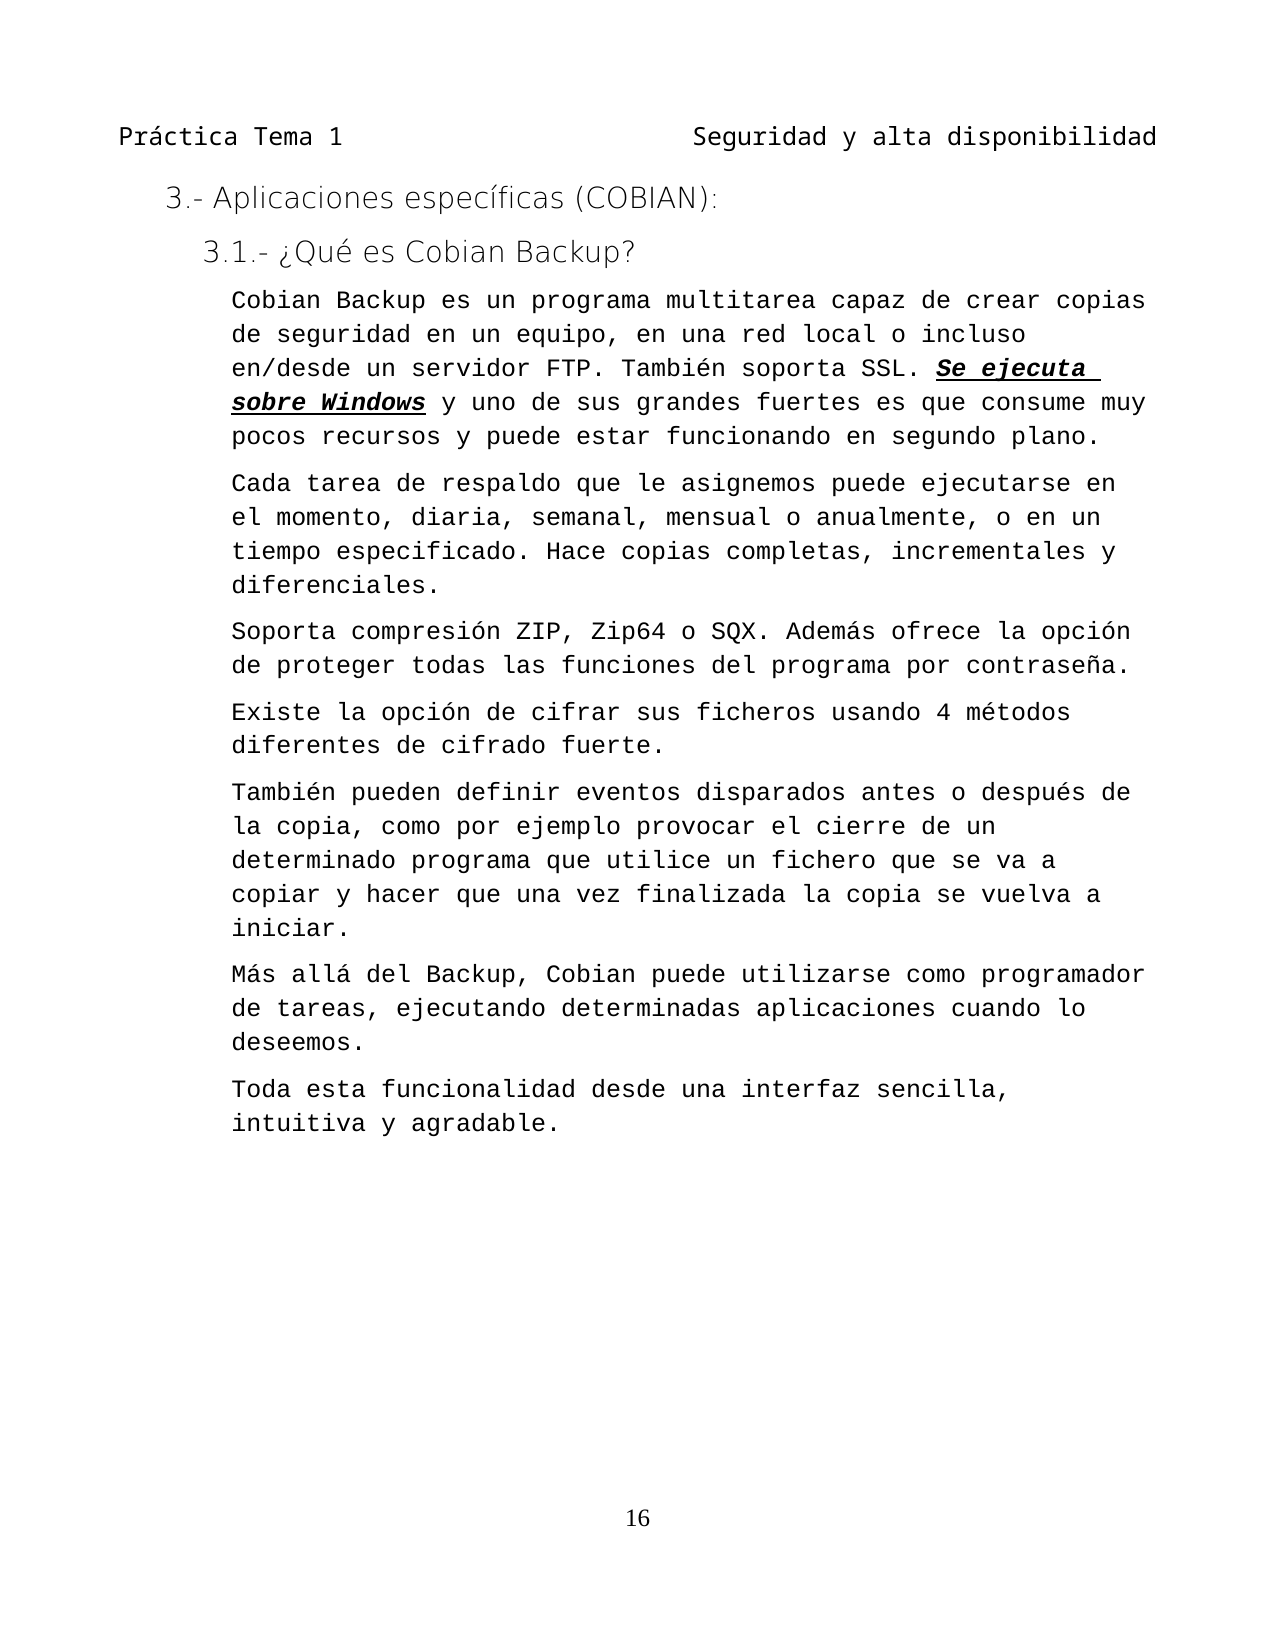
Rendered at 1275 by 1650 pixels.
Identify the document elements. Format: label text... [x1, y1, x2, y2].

text También pueden definir eventos disparados antes o después de la copia, como por ejemplo provocar el cierre de un determinado programa que utilice un fichero que se va a copiar y hacer que una vez finalizada la copia se vuelva a iniciar. [231, 779, 1157, 944]
text Toda esta funcionalidad desde una interfaz sencilla, intuitiva y agradable. [231, 1076, 1157, 1138]
list Aplicaciones específicas (COBIAN): [156, 182, 1157, 216]
text Cobian Backup es un programa multitarea capaz de crear copias de seguridad en un equipo, en una red local o incluso en/desde un servidor FTP. También soporta SSL. Se ejecuta sobre Windows y uno de sus grandes fuertes es que consume muy pocos recursos y puede estar funcionando en segundo plano. [231, 288, 1157, 452]
text Más allá del Backup, Cobian puede utilizarse como programador de tareas, ejecutando determinadas aplicaciones cuando lo deseemos. [231, 962, 1157, 1058]
text Existe la opción de cifrar sus ficheros usando 4 métodos diferentes de cifrado fuerte. [231, 699, 1157, 761]
list ¿Qué es Cobian Backup? [193, 235, 1157, 269]
text Cada tarea de respaldo que le asignemos puede ejecutarse en el momento, diaria, semanal, mensual o anualmente, o en un tiempo especificado. Hace copias completas, incrementales y diferenciales. [231, 470, 1157, 601]
text Soporta compresión ZIP, Zip64 o SQX. Además ofrece la opción de proteger todas las funciones del programa por contraseña. [231, 619, 1157, 681]
